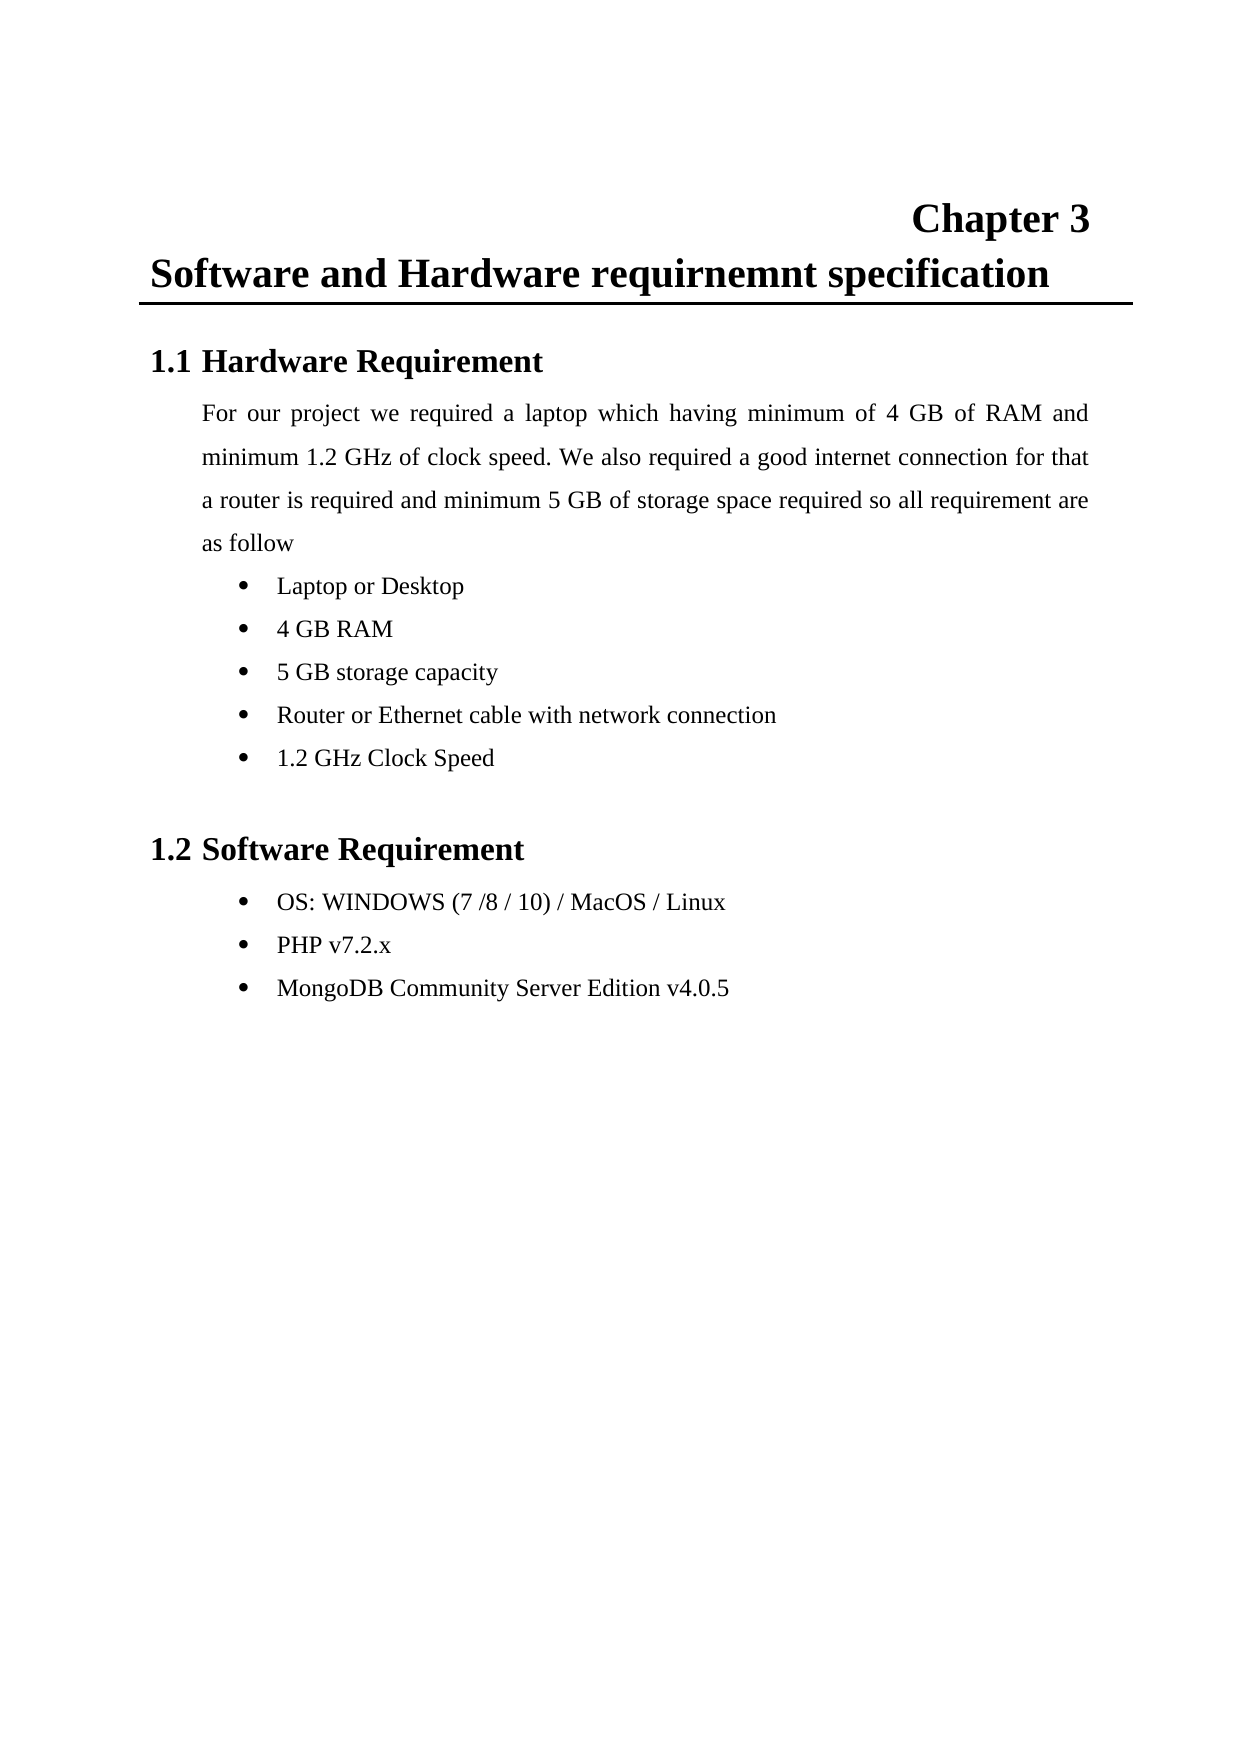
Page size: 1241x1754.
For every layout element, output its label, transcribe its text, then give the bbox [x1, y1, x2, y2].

text Software and Hardware requirnemnt specification [150, 248, 1090, 296]
list For our project we required a laptop which having minimum of 4 GB of RAM and minimum 1.2 GHz of clock speed. We also required a good internet connection for that a router is required and minimum 5 GB of storage space required so all requirement are as follow [202, 398, 1090, 557]
list 5 GB storage capacity [239, 657, 1090, 686]
list PHP v7.2.x [239, 930, 1090, 959]
list Hardware Requirement [150, 341, 1090, 379]
list Router or Ethernet cable with network connection [239, 700, 1090, 729]
list MongoDB Community Server Edition v4.0.5 [239, 973, 1090, 1002]
list 4 GB RAM [239, 614, 1090, 643]
list OS: WINDOWS (7 /8 / 10) / MacOS / Linux [239, 887, 1090, 916]
text Chapter 3 [150, 193, 1090, 241]
list 1.2 GHz Clock Speed [239, 743, 1090, 772]
list Software Requirement [150, 830, 1090, 868]
list Laptop or Desktop [239, 571, 1090, 600]
